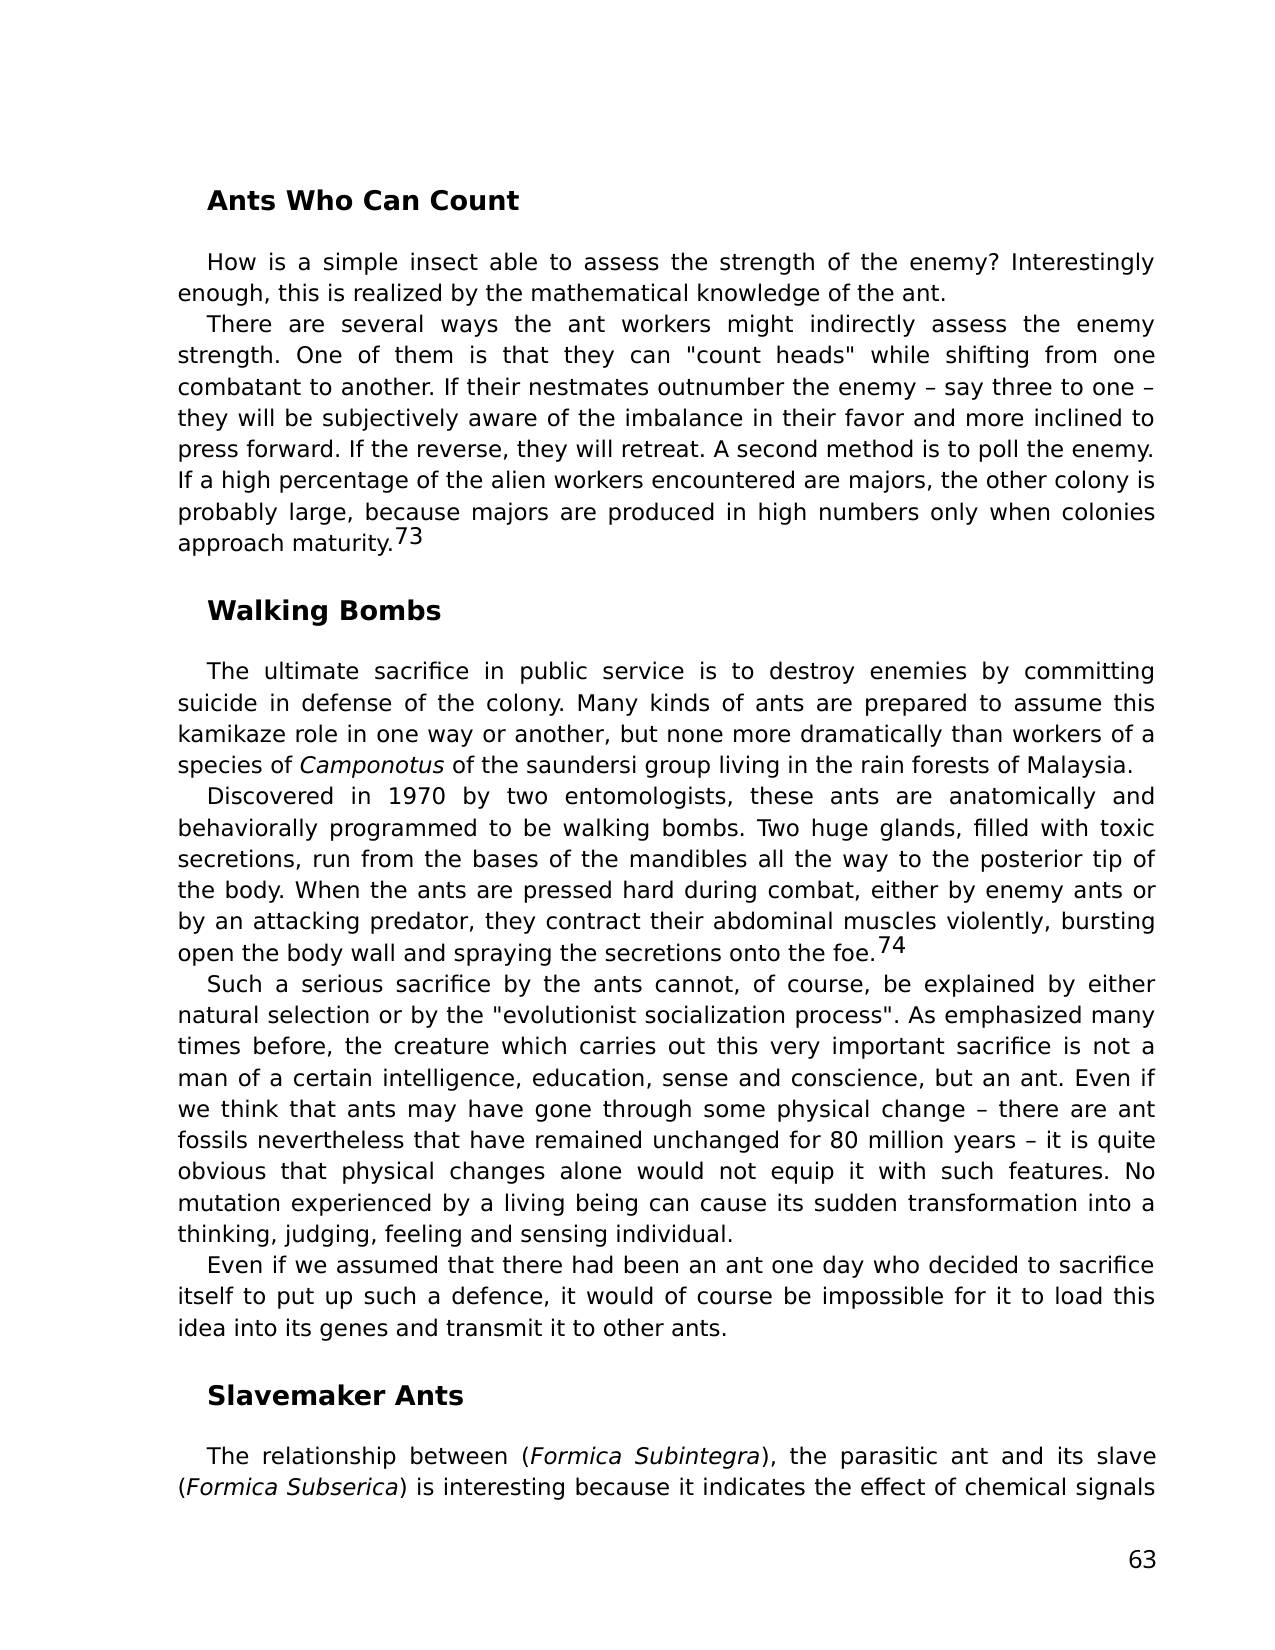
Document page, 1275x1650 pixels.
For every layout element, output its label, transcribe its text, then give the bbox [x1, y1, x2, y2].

text Walking Bombs [177, 595, 1157, 627]
text Even if we assumed that there had been an ant one day who decided to sacrifice itself to put up such a defence, it would of course be impossible for it to load this idea into its genes and transmit it to other ants. [177, 1248, 1157, 1342]
text Such a serious sacrifice by the ants cannot, of course, be explained by either natural selection or by the "evolutionist socialization process". As emphasized many times before, the creature which carries out this very important sacrifice is not a man of a certain intelligence, education, sense and conscience, but an ant. Even if we think that ants may have gone through some physical change – there are ant fossils nevertheless that have remained unchanged for 80 million years – it is quite obvious that physical changes alone would not equip it with such features. No mutation experienced by a living being can cause its sudden transformation into a thinking, judging, feeling and sensing individual. [177, 967, 1157, 1248]
text The relationship between (Formica Subintegra), the parasitic ant and its slave (Formica Subserica) is interesting because it indicates the effect of chemical signals [177, 1439, 1157, 1502]
text How is a simple insect able to assess the strength of the enemy? Interestingly enough, this is realized by the mathematical knowledge of the ant. [177, 245, 1157, 307]
text The ultimate sacrifice in public service is to destroy enemies by committing suicide in defense of the colony. Many kinds of ants are prepared to assume this kamikaze role in one way or another, but none more dramatically than workers of a species of Camponotus of the saundersi group living in the rain forests of Malaysia. [177, 655, 1157, 780]
text There are several ways the ant workers might indirectly assess the enemy strength. One of them is that they can "count heads" while shifting from one combatant to another. If their nestmates outnumber the enemy – say three to one – they will be subjectively aware of the imbalance in their favor and more inclined to press forward. If the reverse, they will retreat. A second method is to poll the enemy. If a high percentage of the alien workers encountered are majors, the other colony is probably large, because majors are produced in high numbers only when colonies approach maturity.73 [177, 307, 1157, 557]
text Ants Who Can Count [177, 185, 1157, 217]
text Discovered in 1970 by two entomologists, these ants are anatomically and behaviorally programmed to be walking bombs. Two huge glands, filled with toxic secretions, run from the bases of the mandibles all the way to the posterior tip of the body. When the ants are pressed hard during combat, either by enemy ants or by an attacking predator, they contract their abdominal muscles violently, bursting open the body wall and spraying the secretions onto the foe.74 [177, 780, 1157, 967]
text Slavemaker Ants [177, 1380, 1157, 1411]
